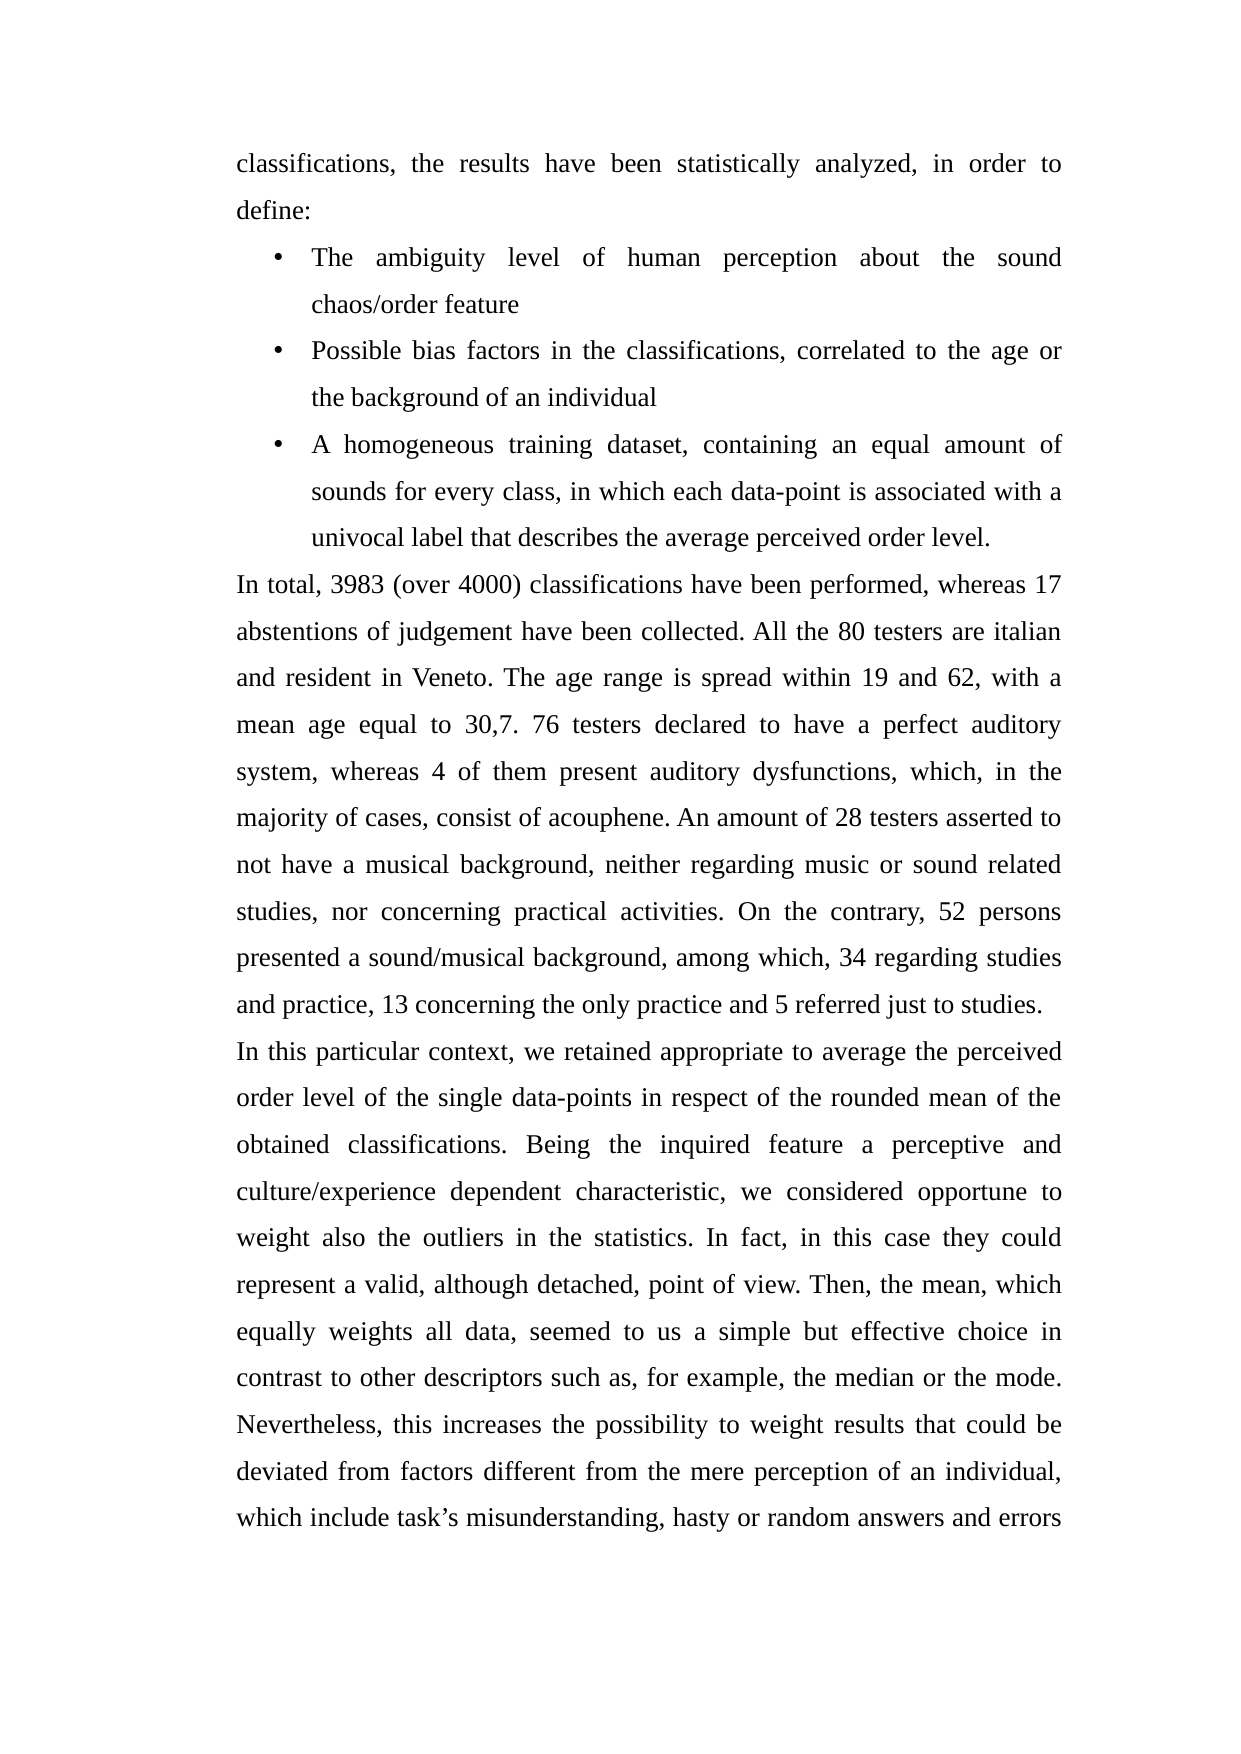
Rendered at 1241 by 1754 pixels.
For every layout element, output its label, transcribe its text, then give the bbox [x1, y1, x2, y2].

list The ambiguity level of human perception about the sound chaos/order feature [274, 241, 1063, 319]
text In total, 3983 (over 4000) classifications have been performed, whereas 17 abstentions of judgement have been collected. All the 80 testers are italian and resident in Veneto. The age range is spread within 19 and 62, with a mean age equal to 30,7. 76 testers declared to have a perfect auditory system, whereas 4 of them present auditory dysfunctions, which, in the majority of cases, consist of acouphene. An amount of 28 testers asserted to not have a musical background, neither regarding music or sound related studies, nor concerning practical activities. On the contrary, 52 persons presented a sound/musical background, among which, 34 regarding studies and practice, 13 concerning the only practice and 5 referred just to studies. [236, 568, 1063, 1019]
text classifications, the results have been statistically analyzed, in order to define: [236, 148, 1063, 225]
text In this particular context, we retained appropriate to average the perceived order level of the single data-points in respect of the rounded mean of the obtained classifications. Being the inquired feature a perceptive and culture/experience dependent characteristic, we considered opportune to weight also the outliers in the statistics. In fact, in this case they could represent a valid, although detached, point of view. Then, the mean, which equally weights all data, seemed to us a simple but effective choice in contrast to other descriptors such as, for example, the median or the mode. Nevertheless, this increases the possibility to weight results that could be deviated from factors different from the mere perception of an individual, which include task’s misunderstanding, hasty or random answers and errors [236, 1034, 1063, 1532]
list Possible bias factors in the classifications, correlated to the age or the background of an individual [274, 334, 1063, 412]
list A homogeneous training dataset, containing an equal amount of sounds for every class, in which each data-point is associated with a univocal label that describes the average perceived order level. [274, 428, 1063, 552]
